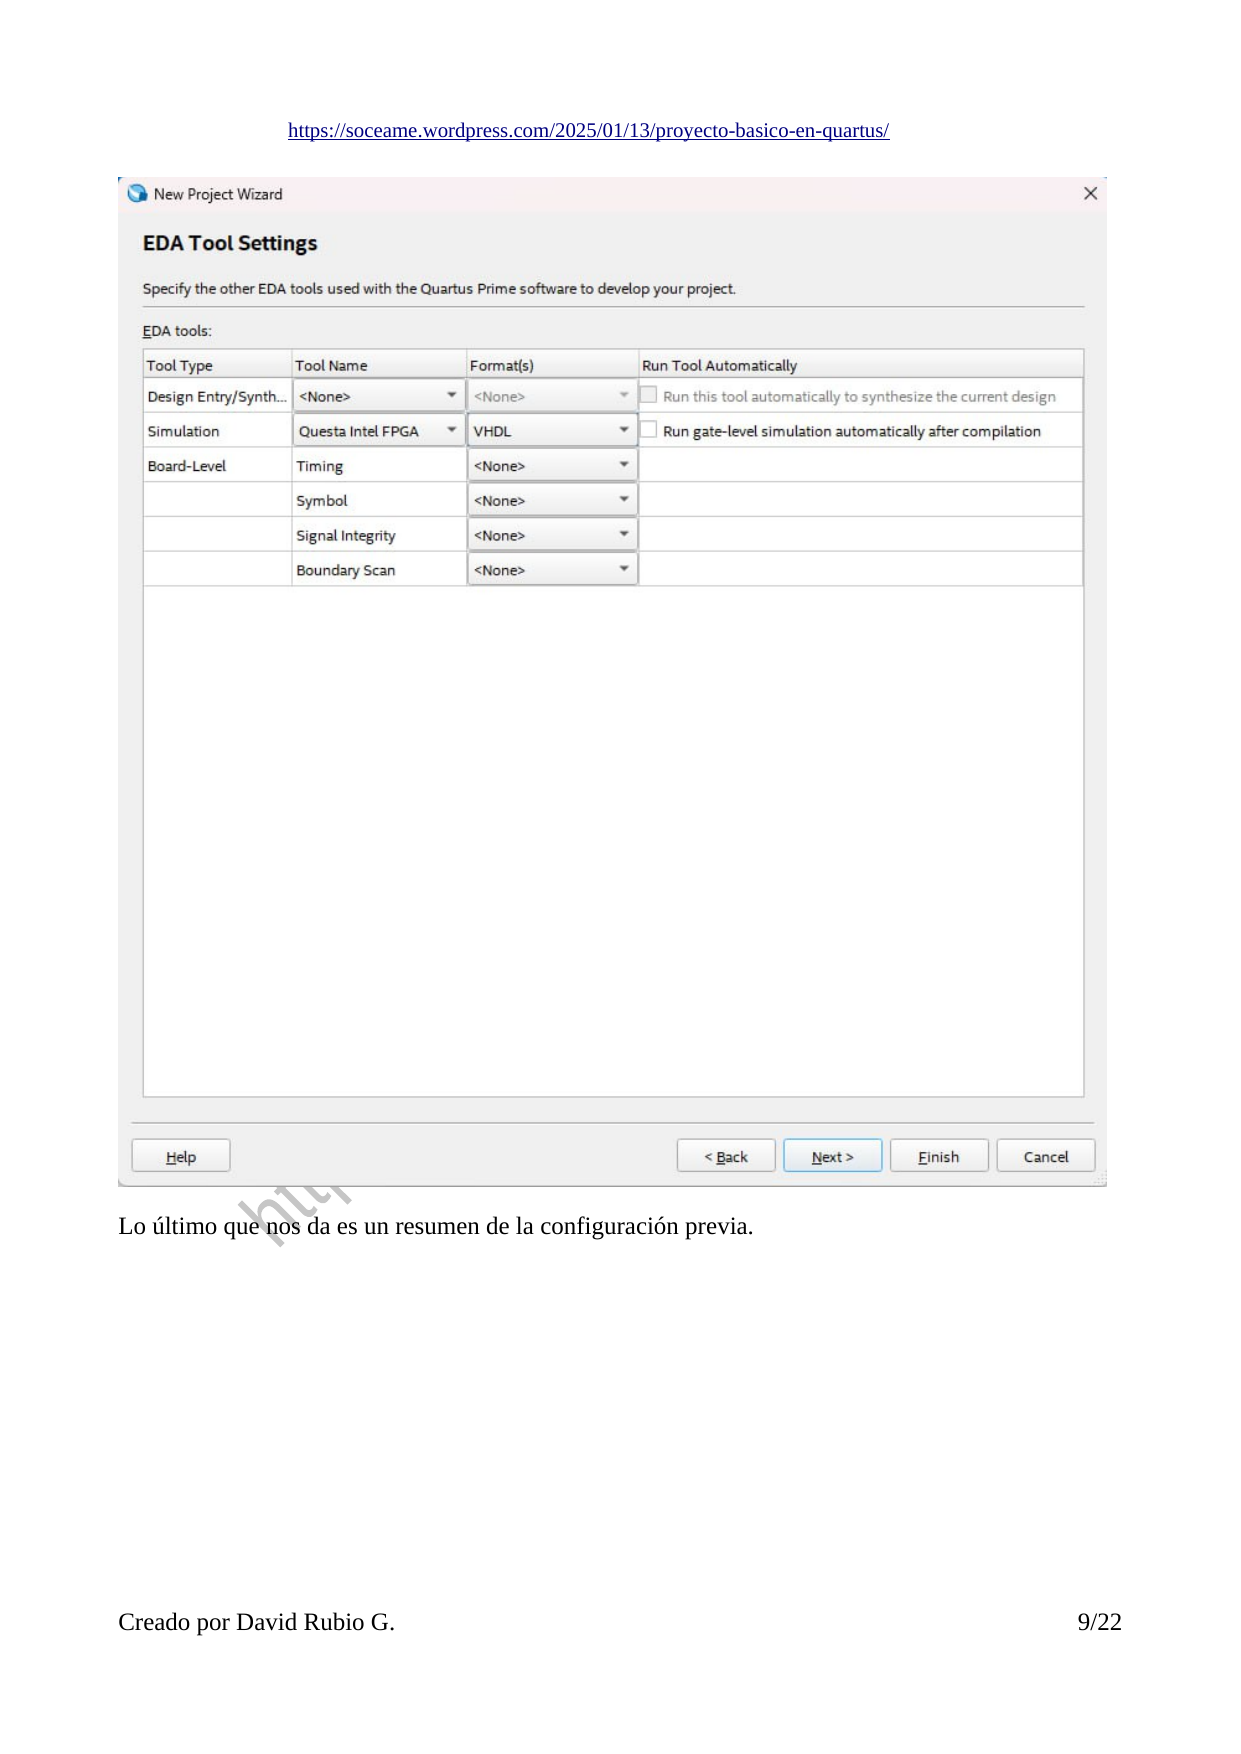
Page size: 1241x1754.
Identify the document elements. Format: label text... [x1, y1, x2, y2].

picture [118, 177, 1107, 1187]
text Lo último que nos da es un resumen de la configuración previa. [262, 1211, 1122, 1240]
text Lo último que nos da es un resumen de la configuración previa. [118, 1211, 271, 1240]
